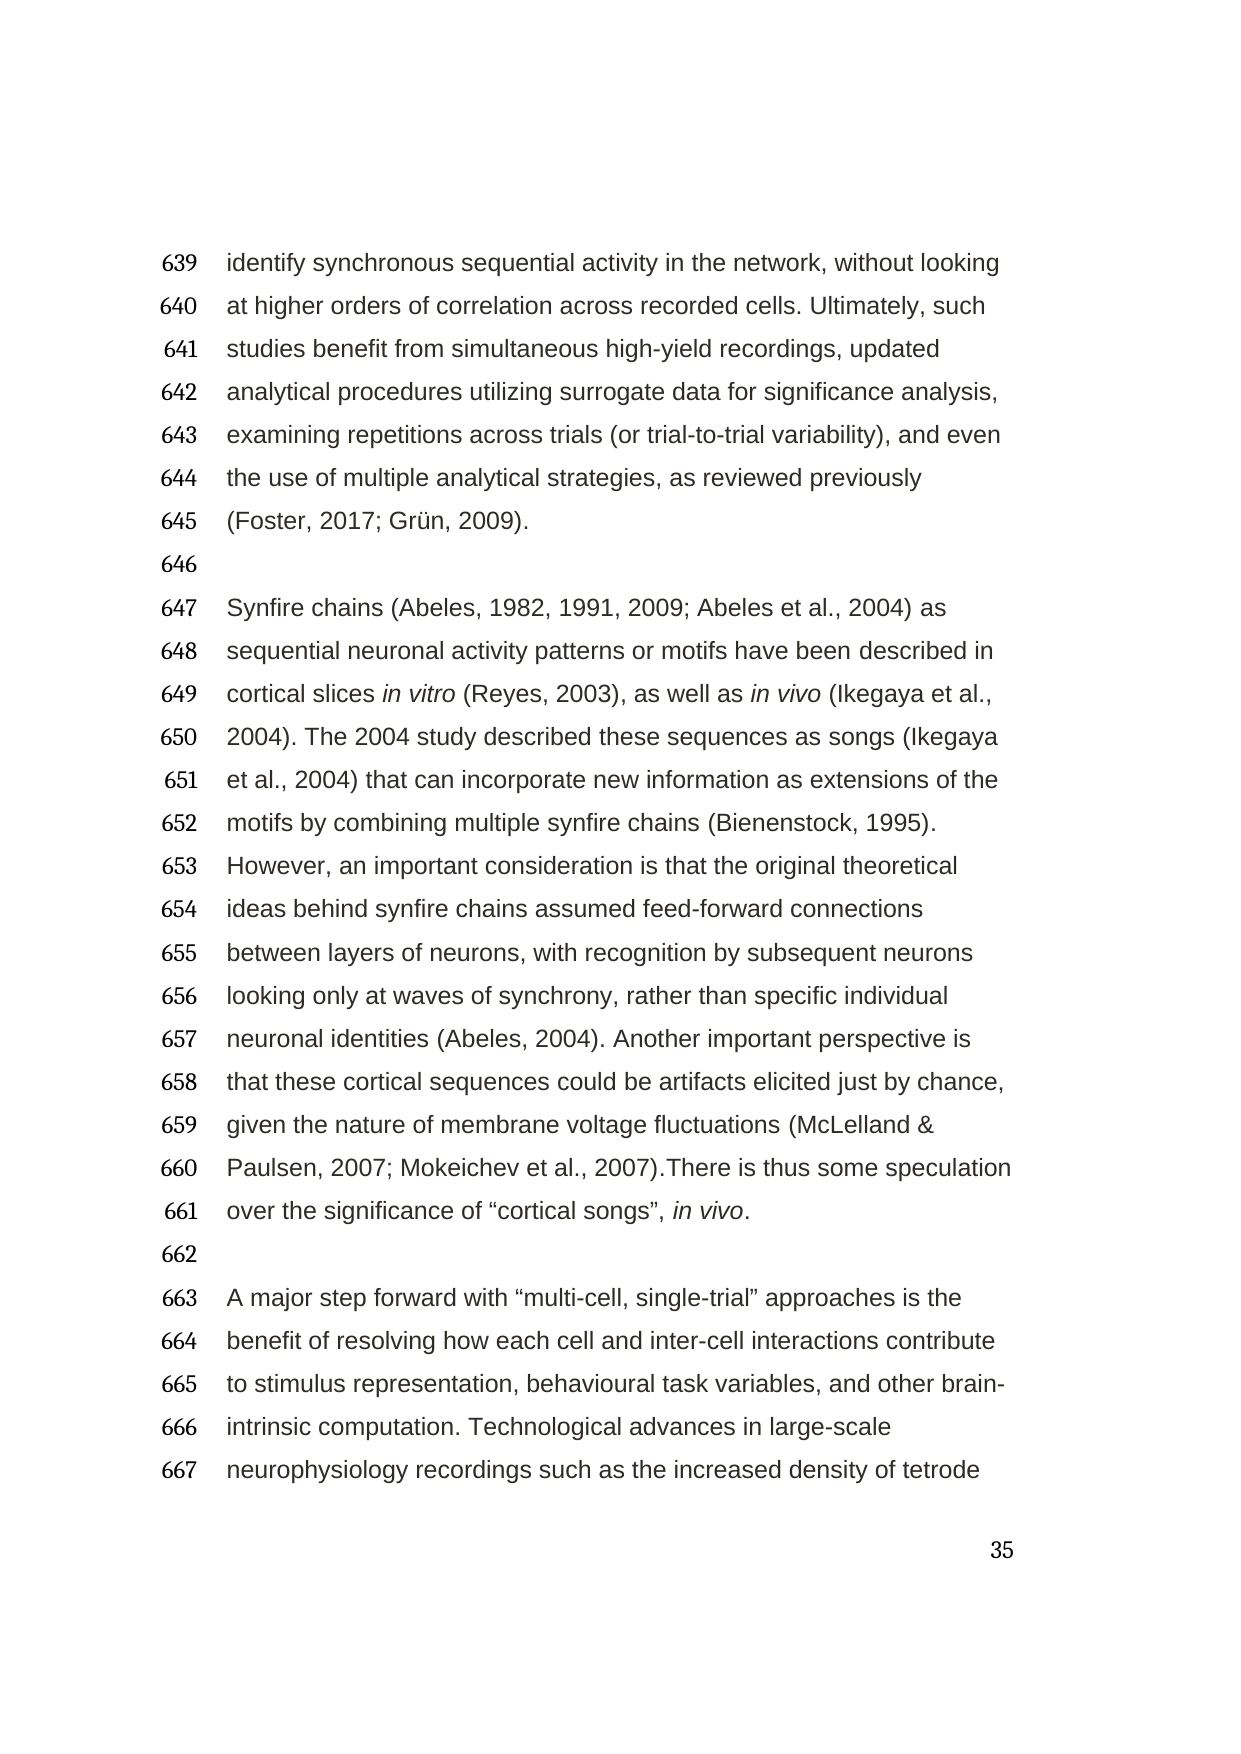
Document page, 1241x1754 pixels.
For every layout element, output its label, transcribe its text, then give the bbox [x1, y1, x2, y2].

text Synfire chains (Abeles, 1982, 1991, 2009; Abeles et al., 2004)⁠ as sequential neuronal activity patterns or motifs have been described in cortical slices in vitro (Reyes, 2003)⁠, as well as in vivo (Ikegaya et al., 2004)⁠. The 2004 study described these sequences as songs (Ikegaya et al., 2004)⁠ that can incorporate new information as extensions of the motifs by combining multiple synfire chains (Bienenstock, 1995)⁠. However, an important consideration is that the original theoretical ideas behind synfire chains assumed feed-forward connections between layers of neurons, with recognition by subsequent neurons looking only at waves of synchrony, rather than specific individual neuronal identities (Abeles, 2004)⁠. Another important perspective is that these cortical sequences could be artifacts elicited just by chance, given the nature of membrane voltage fluctuations (McLelland & Paulsen, 2007; Mokeichev et al., 2007)⁠.There is thus some speculation over the significance of “cortical songs”, in vivo. [226, 593, 1014, 1225]
text A major step forward with “multi-cell, single-trial” approaches is the benefit of resolving how each cell and inter-cell interactions contribute to stimulus representation, behavioural task variables, and other brain-intrinsic computation. Technological advances in large-scale neurophysiology recordings such as the increased density of tetrode [226, 1283, 1014, 1484]
text identify synchronous sequential activity in the network, without looking at higher orders of correlation across recorded cells. Ultimately, such studies benefit from simultaneous high-yield recordings, updated analytical procedures utilizing surrogate data for significance analysis, examining repetitions across trials (or trial-to-trial variability), and even the use of multiple analytical strategies, as reviewed previously (Foster, 2017; Grün, 2009)⁠. [226, 248, 1014, 535]
